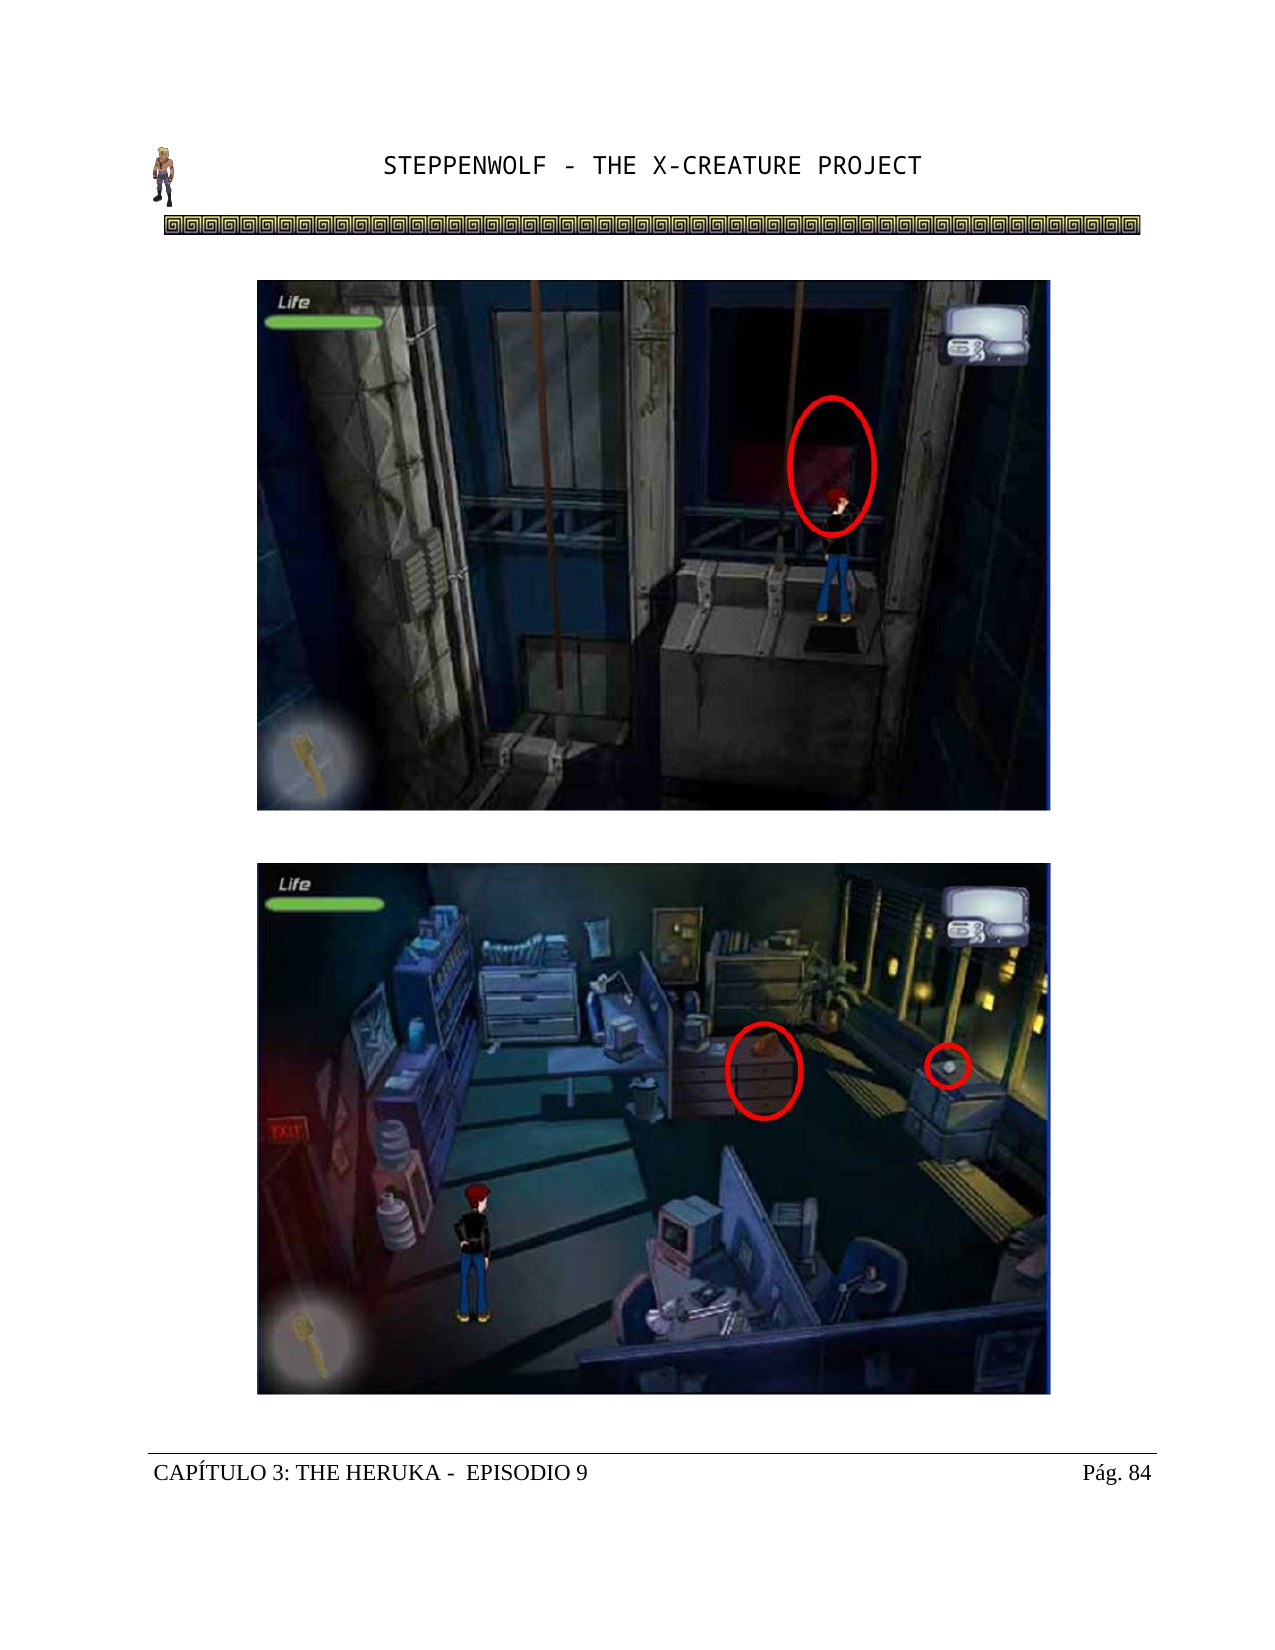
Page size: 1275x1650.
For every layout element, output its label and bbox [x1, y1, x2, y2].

picture [256, 863, 1051, 1395]
picture [147, 147, 181, 207]
picture [164, 215, 1141, 235]
picture [257, 279, 1051, 811]
